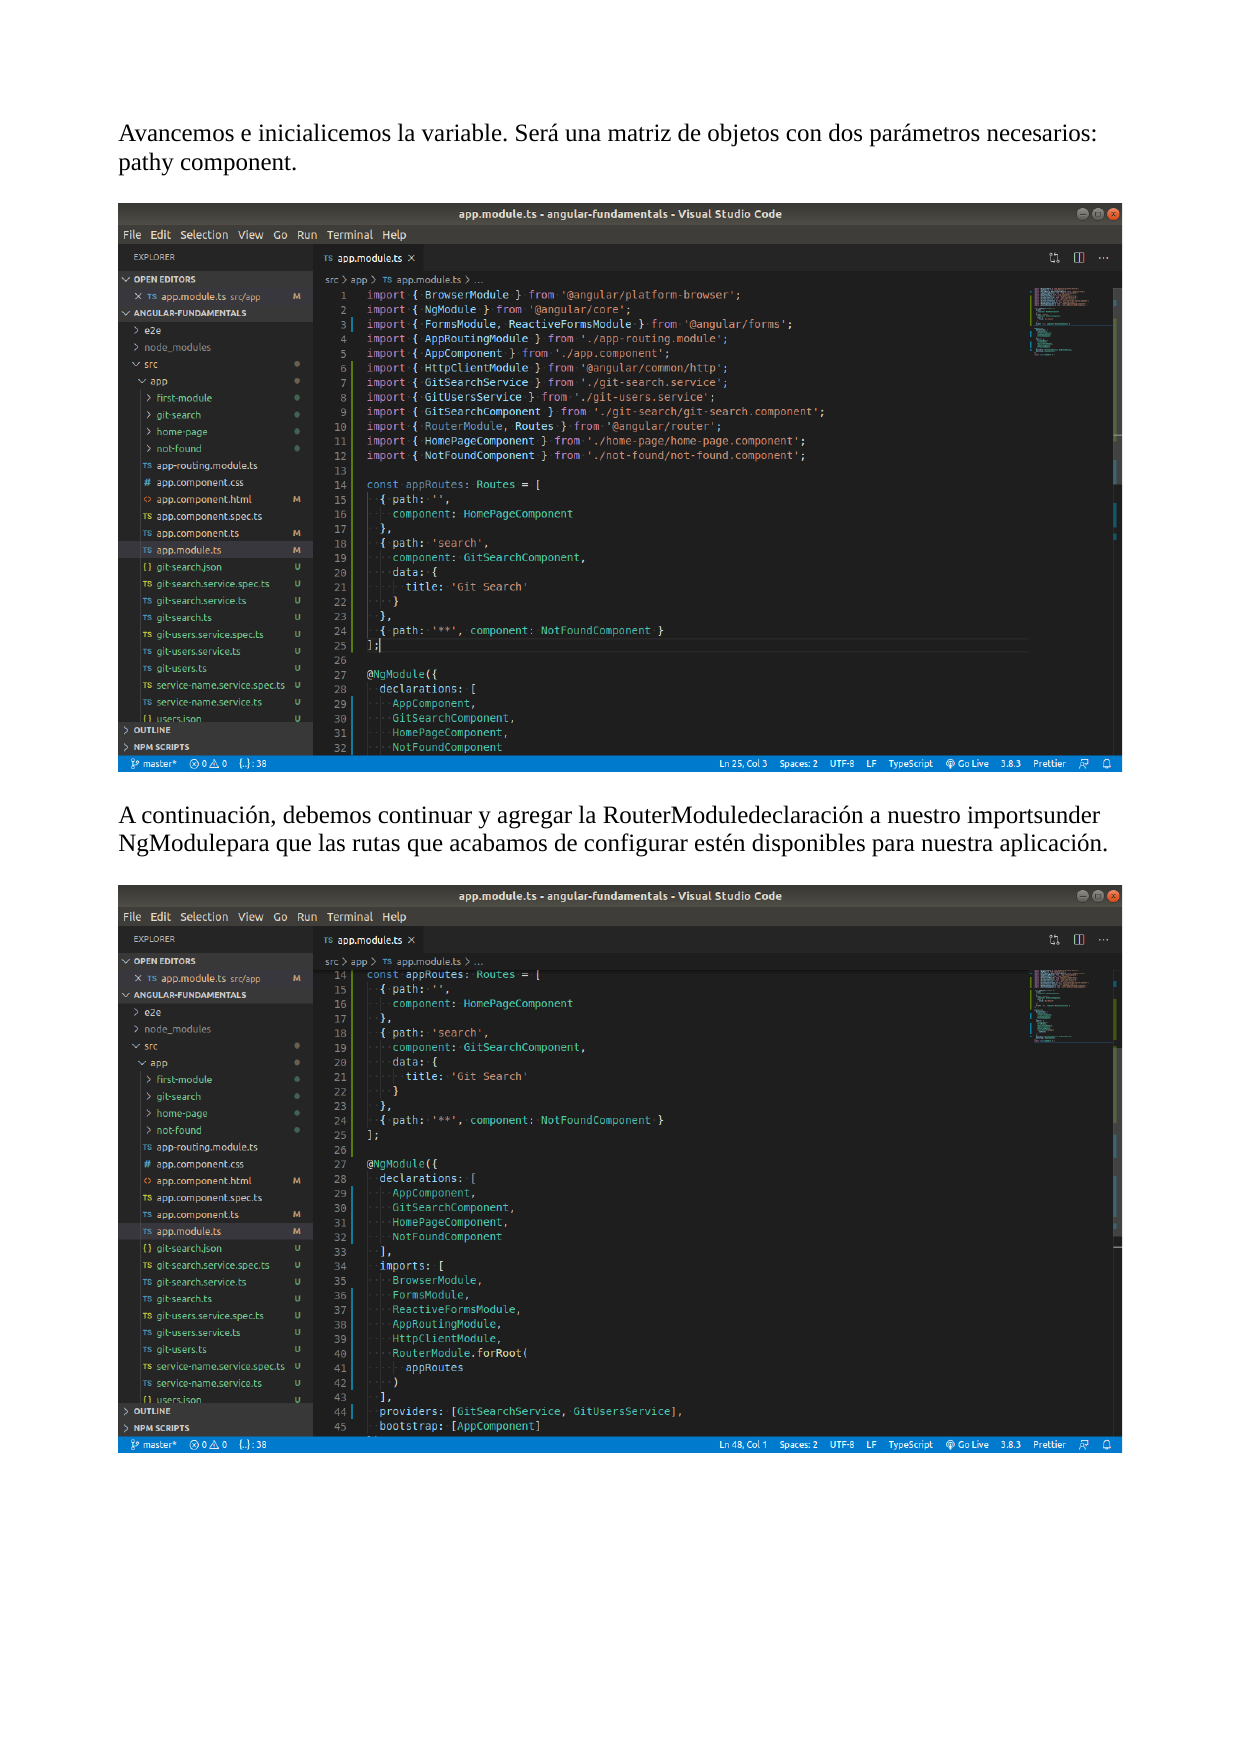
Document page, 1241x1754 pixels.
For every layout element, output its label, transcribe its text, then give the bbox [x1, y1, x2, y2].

picture [118, 203, 1123, 772]
text A continuación, debemos continuar y agregar la RouterModuledeclaración a nuestro importsunder NgModulepara que las rutas que acabamos de configurar estén disponibles para nuestra aplicación. [118, 800, 1122, 857]
text Avancemos e inicialicemos la variable. Será una matriz de objetos con dos parámetros necesarios: pathy component. [118, 118, 1122, 176]
picture [118, 885, 1123, 1453]
